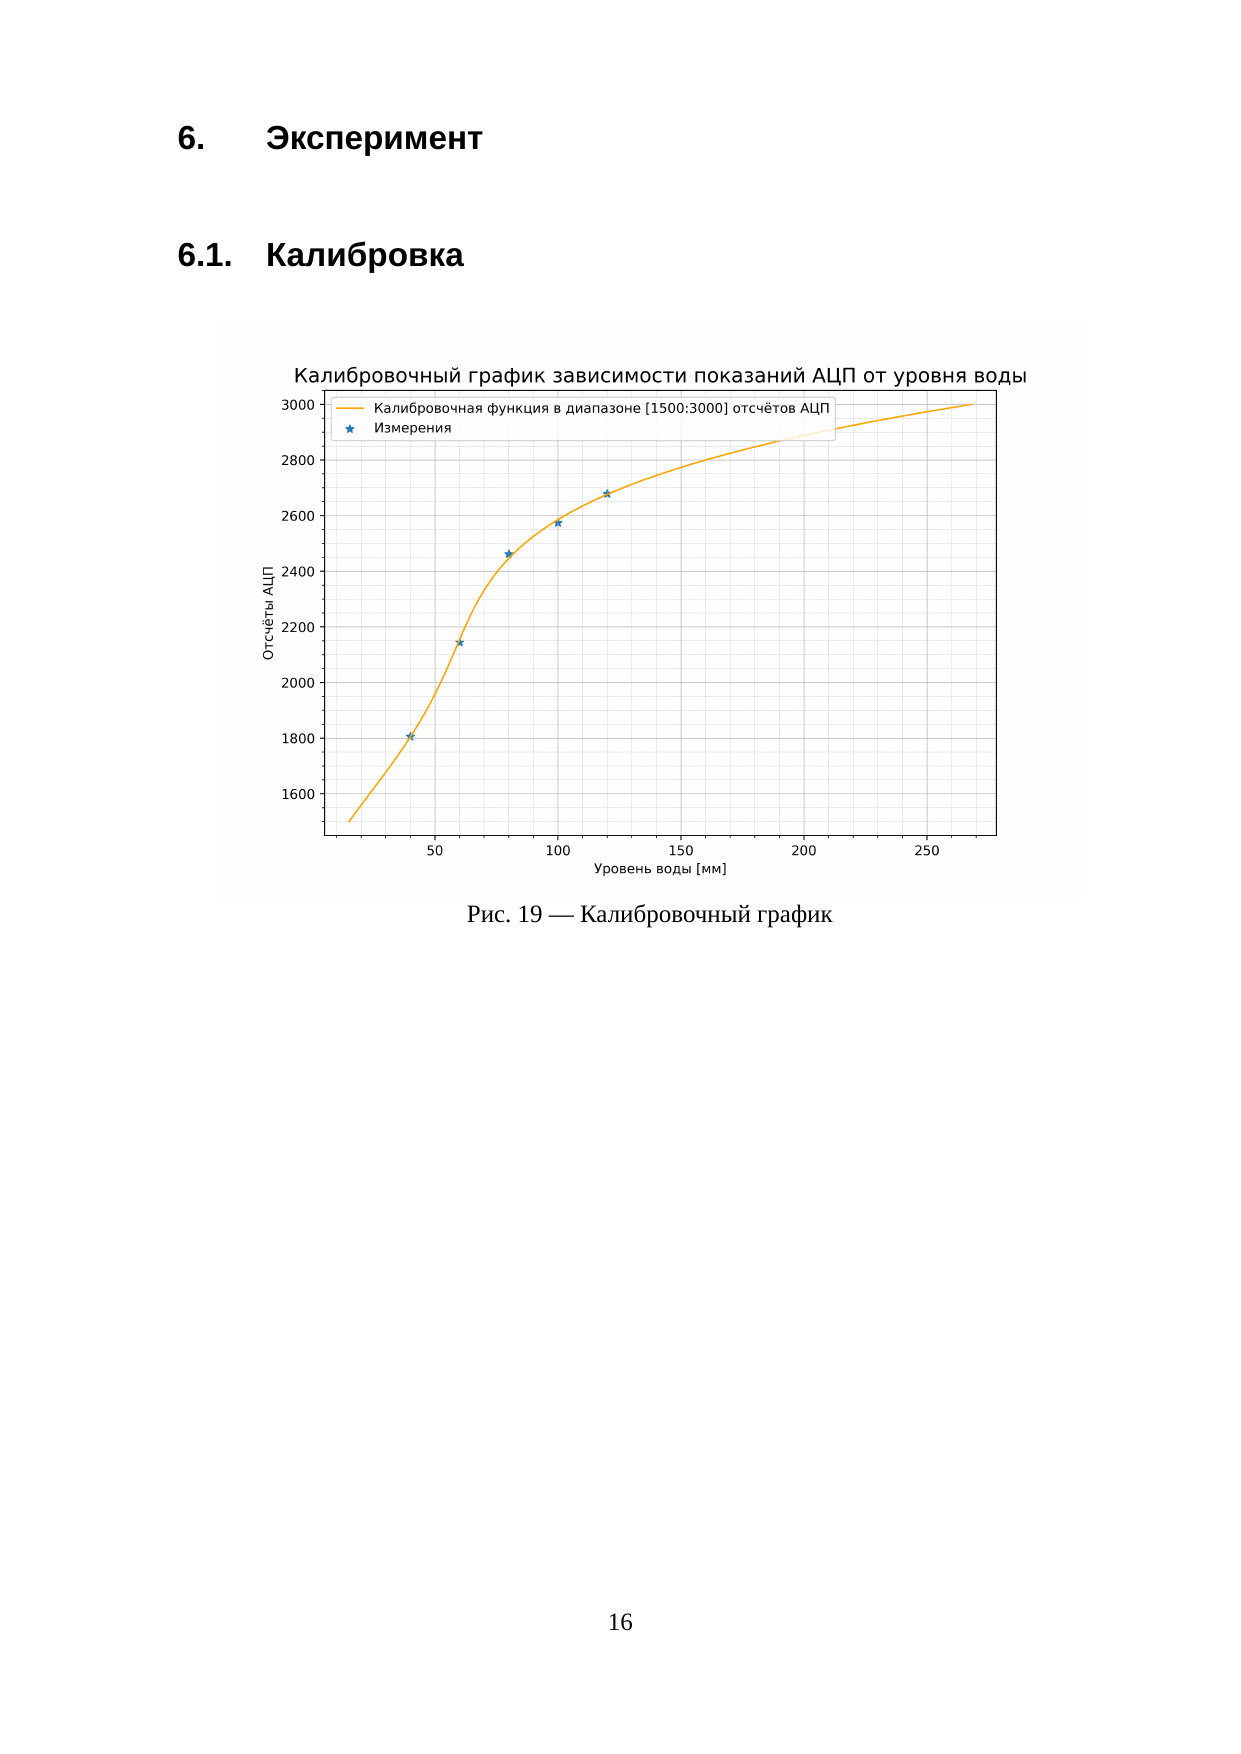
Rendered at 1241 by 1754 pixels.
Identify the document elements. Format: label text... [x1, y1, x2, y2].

subtitle Калибровка [118, 235, 1122, 273]
text Рис. 19 — Калибровочный график [118, 899, 1122, 927]
picture [216, 321, 1083, 899]
subtitle Эксперимент [118, 118, 1122, 157]
